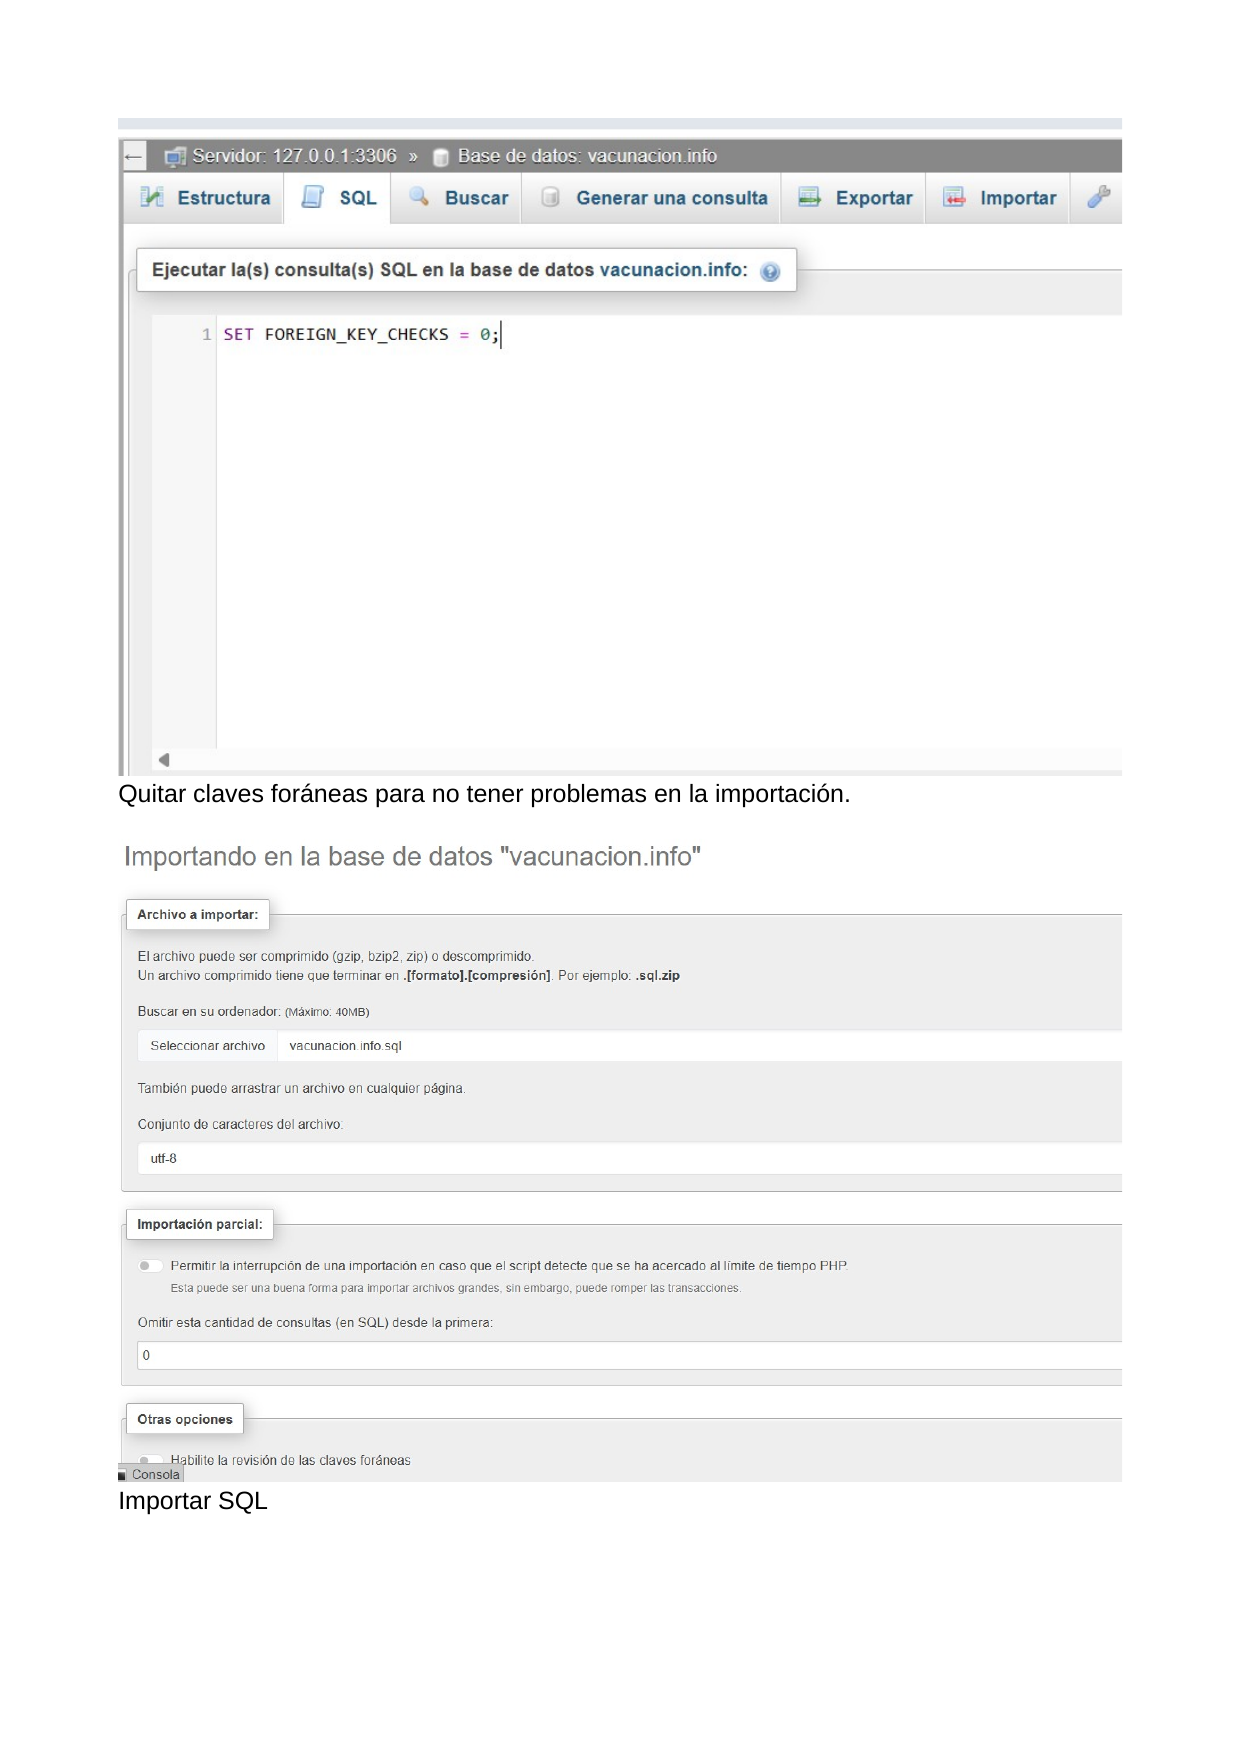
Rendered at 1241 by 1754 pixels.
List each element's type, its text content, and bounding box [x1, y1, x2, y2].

picture [118, 827, 1123, 1482]
text Importar SQL [118, 1482, 1122, 1515]
picture [118, 118, 1123, 776]
text Quitar claves foráneas para no tener problemas en la importación. [118, 776, 1122, 808]
